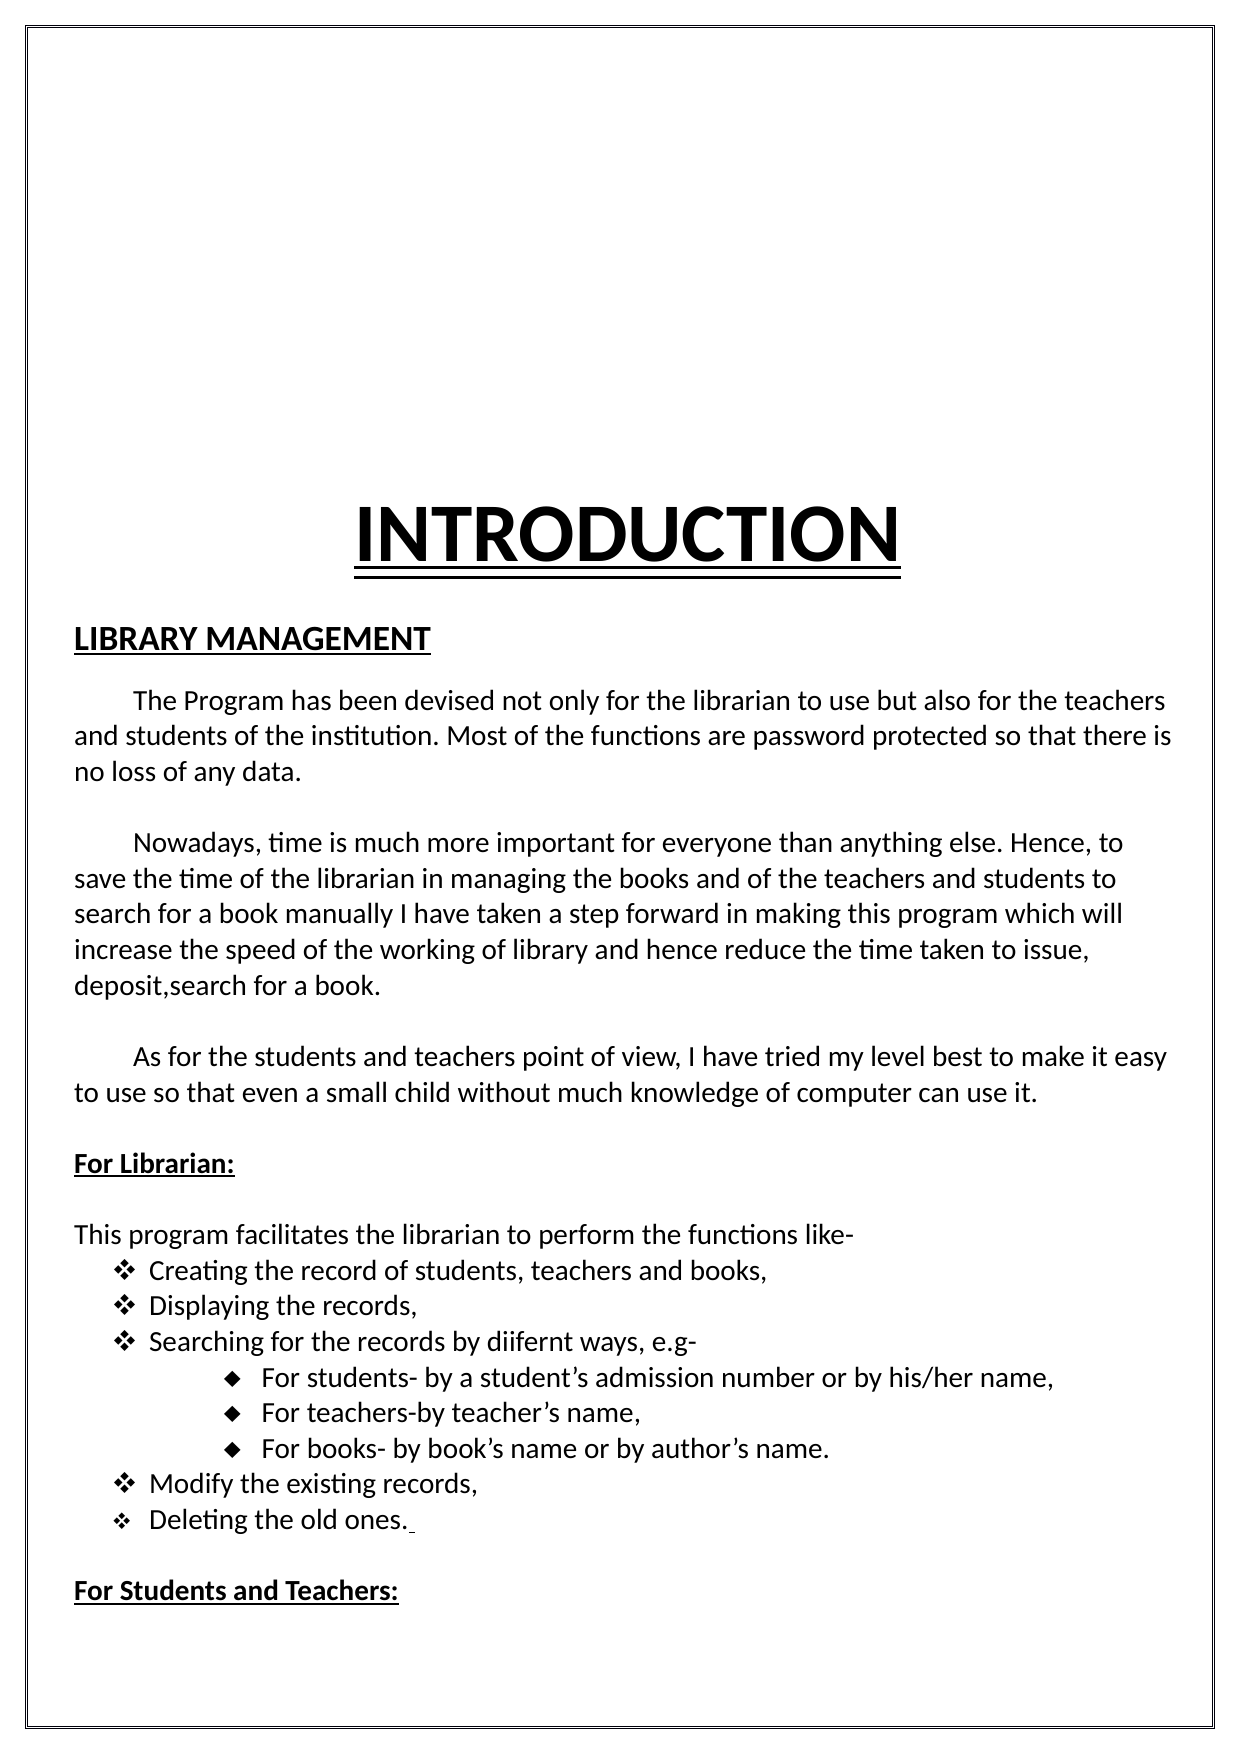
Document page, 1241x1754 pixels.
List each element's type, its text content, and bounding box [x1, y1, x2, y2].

text This program facilitates the librarian to perform the functions like- [74, 1216, 1181, 1252]
list Modify the existing records, [111, 1466, 1181, 1501]
text Nowadays, time is much more important for everyone than anything else. Hence, to save the time of the librarian in managing the books and of the teachers and students to search for a book manually I have taken a step forward in making this program which will increase the speed of the working of library and hence reduce the time taken to issue, deposit,search for a book. [74, 824, 1181, 1002]
text As for the students and teachers point of view, I have tried my level best to make it easy to use so that even a small child without much knowledge of computer can use it. [74, 1038, 1181, 1109]
list Creating the record of students, teachers and books, [111, 1252, 1181, 1287]
list For books- by book’s name or by author’s name. [224, 1430, 1181, 1466]
list For teachers-by teacher’s name, [224, 1394, 1181, 1430]
text INTRODUCTION [74, 481, 1181, 583]
list Deleting the old ones. [111, 1501, 1181, 1537]
text The Program has been devised not only for the librarian to use but also for the teachers and students of the institution. Most of the functions are password protected so that there is no loss of any data. [74, 682, 1181, 789]
text For Librarian: [74, 1145, 1181, 1181]
list Searching for the records by diifernt ways, e.g- [111, 1323, 1181, 1359]
list Displaying the records, [111, 1287, 1181, 1323]
list For students- by a student’s admission number or by his/her name, [224, 1359, 1181, 1394]
text For Students and Teachers: [74, 1572, 1181, 1608]
text LIBRARY MANAGEMENT [74, 616, 1181, 659]
